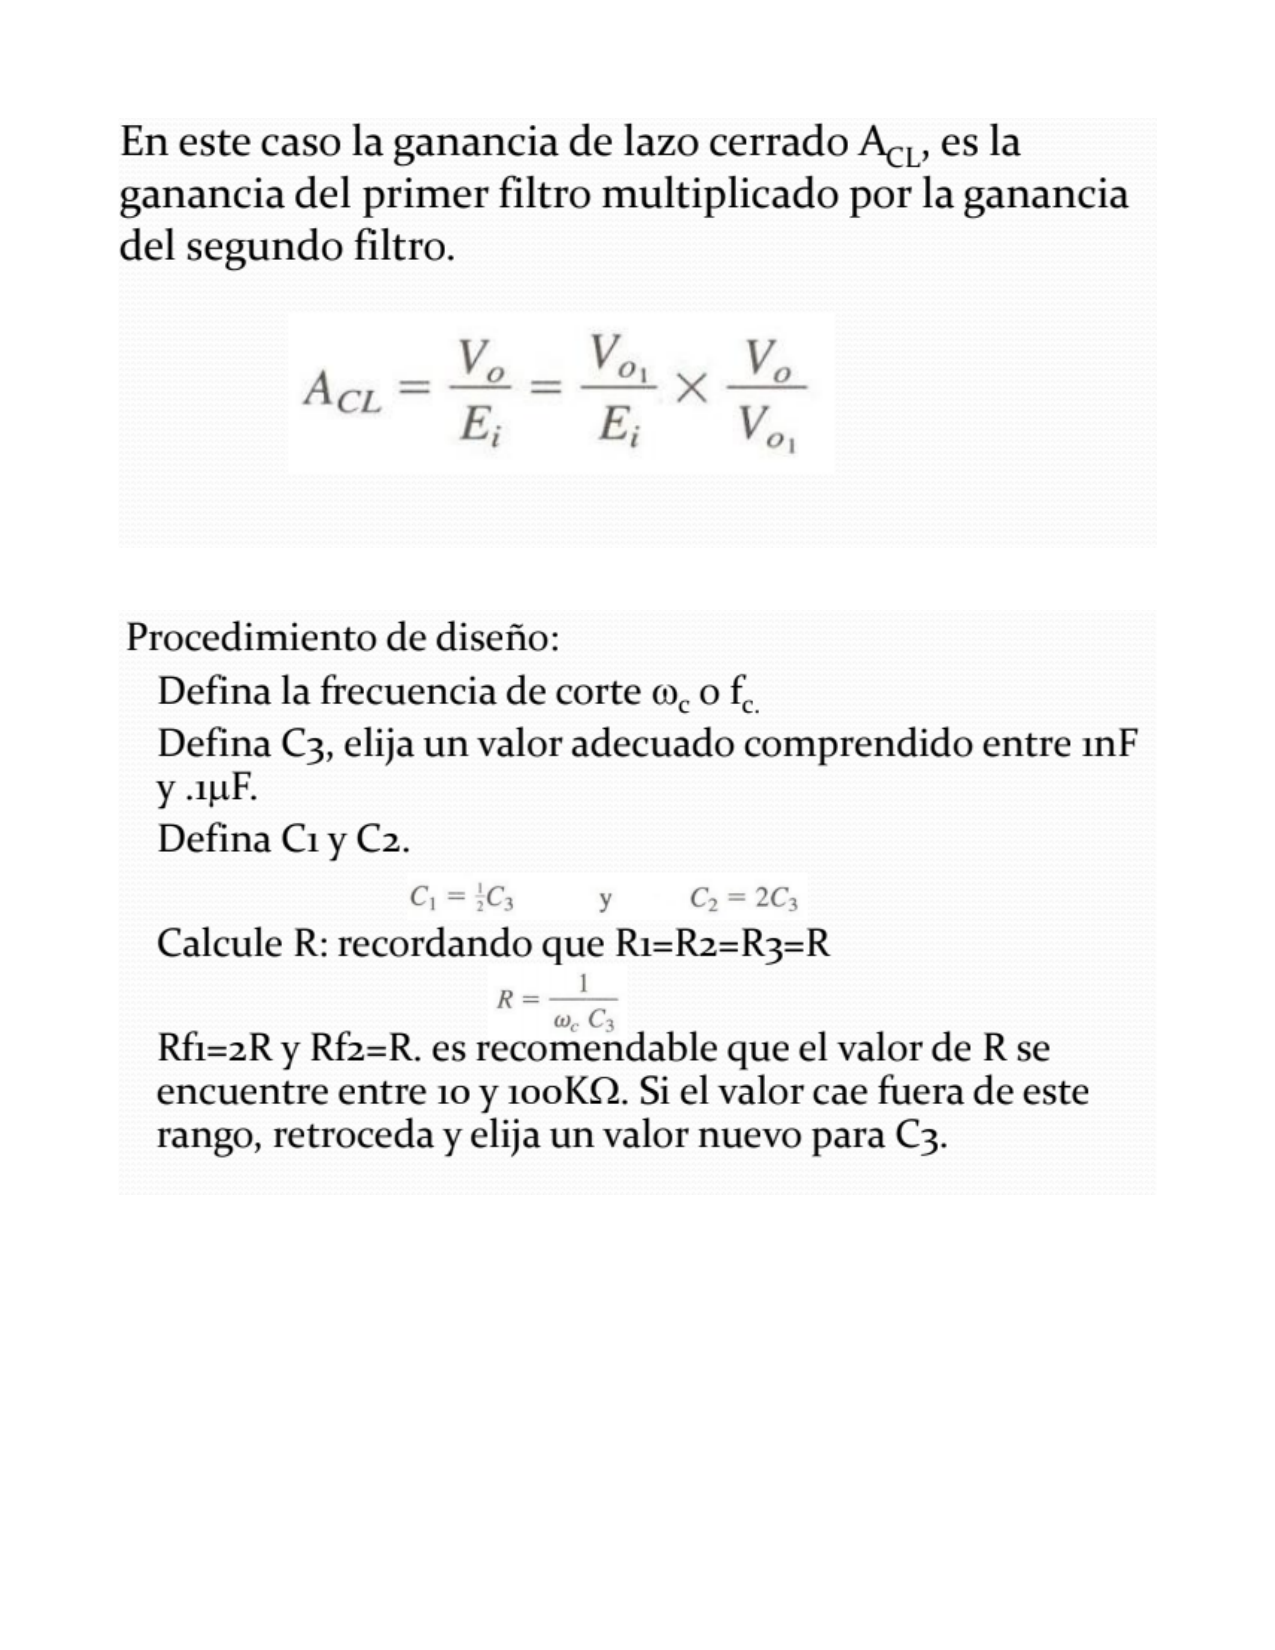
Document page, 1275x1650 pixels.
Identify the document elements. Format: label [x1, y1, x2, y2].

picture [118, 610, 1157, 1195]
picture [118, 118, 1157, 548]
